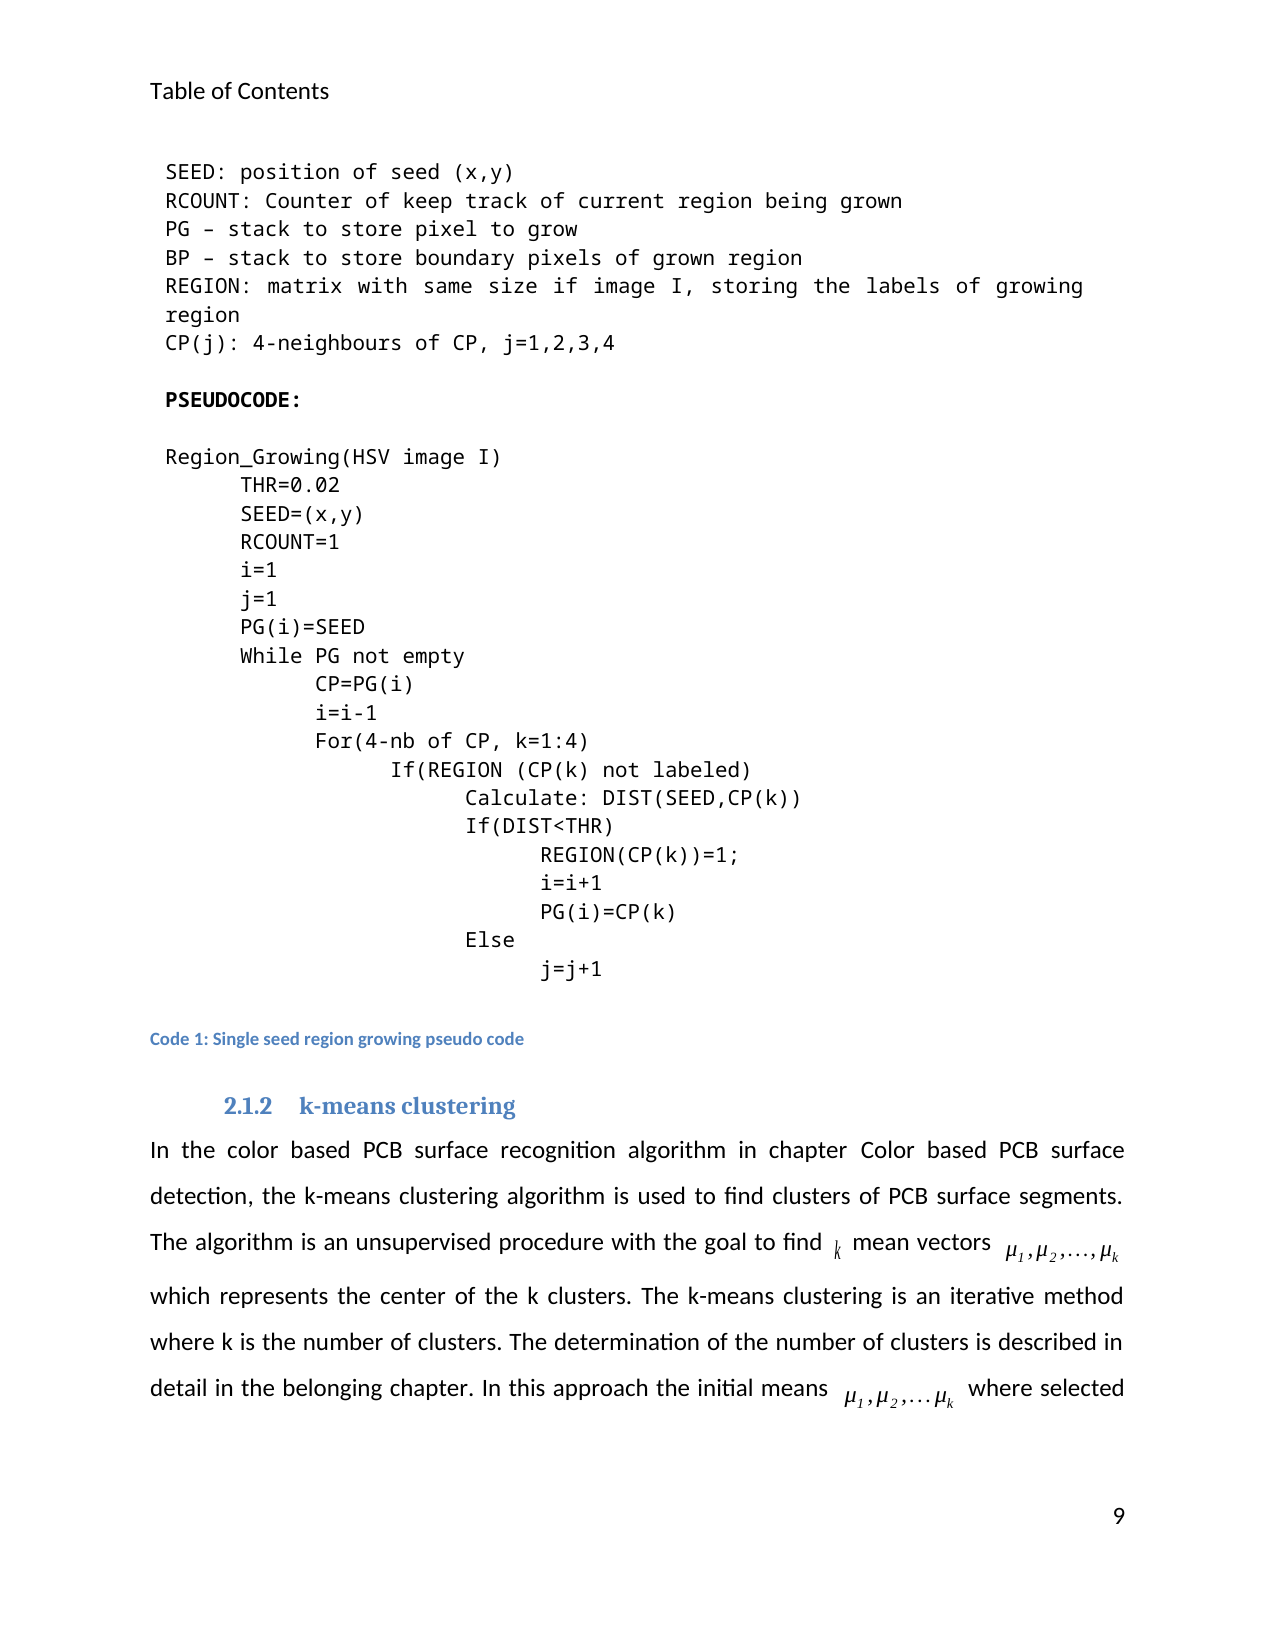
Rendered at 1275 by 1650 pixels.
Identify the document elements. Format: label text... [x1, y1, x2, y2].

text Region_Growing(HSV image I) [165, 442, 1084, 470]
text PG – stack to store pixel to grow [165, 214, 1084, 243]
text REGION(CP(k))=1; [240, 840, 1084, 868]
text j=1 [165, 584, 1084, 612]
text i=i-1 [165, 698, 1084, 726]
text CP=PG(i) [165, 669, 1084, 698]
text If(DIST<THR) [240, 812, 1084, 840]
text While PG not empty [165, 641, 1084, 669]
text BP – stack to store boundary pixels of grown region [165, 243, 1084, 271]
text THR=0.02 [165, 470, 1084, 499]
text If(REGION (CP(k) not labeled) [240, 755, 1084, 783]
text PG(i)=SEED [165, 612, 1084, 641]
text PG(i)=CP(k) [240, 897, 1084, 925]
text REGION: matrix with same size if image I, storing the labels of growing region [165, 271, 1084, 328]
text In the color based PCB surface recognition algorithm in chapter Color based PCB surface detection, the k-means clustering algorithm is used to find clusters of PCB surface segments. The algorithm is an unsupervised procedure with the goal to find mean vectors which represents the center of the k clusters. The k-means clustering is an iterative method where k is the number of clusters. The determination of the number of clusters is described in detail in the belonging chapter. In this approach the initial means where selected randomly from the sample space. The squared Euclidian distance is computed for each sample and the nearest mean is selected to approximate as: [150, 1135, 1125, 1411]
text SEED: position of seed (x,y) [165, 157, 1084, 186]
text For(4-nb of CP, k=1:4) [240, 726, 1084, 755]
text i=1 [165, 556, 1084, 584]
text RCOUNT=1 [165, 527, 1084, 556]
text RCOUNT: Counter of keep track of current region being grown [165, 186, 1084, 214]
text PSEUDOCODE: [165, 385, 1084, 413]
text i=i+1 [240, 868, 1084, 897]
text SEED=(x,y) [165, 499, 1084, 527]
text j=j+1 [240, 954, 1084, 982]
text Else [240, 925, 1084, 954]
text Calculate: DIST(SEED,CP(k)) [240, 783, 1084, 812]
text CP(j): 4-neighbours of CP, j=1,2,3,4 [165, 328, 1084, 357]
text Code 1: Single seed region growing pseudo code [150, 1027, 1125, 1050]
subtitle k-means clustering [224, 1092, 1125, 1120]
